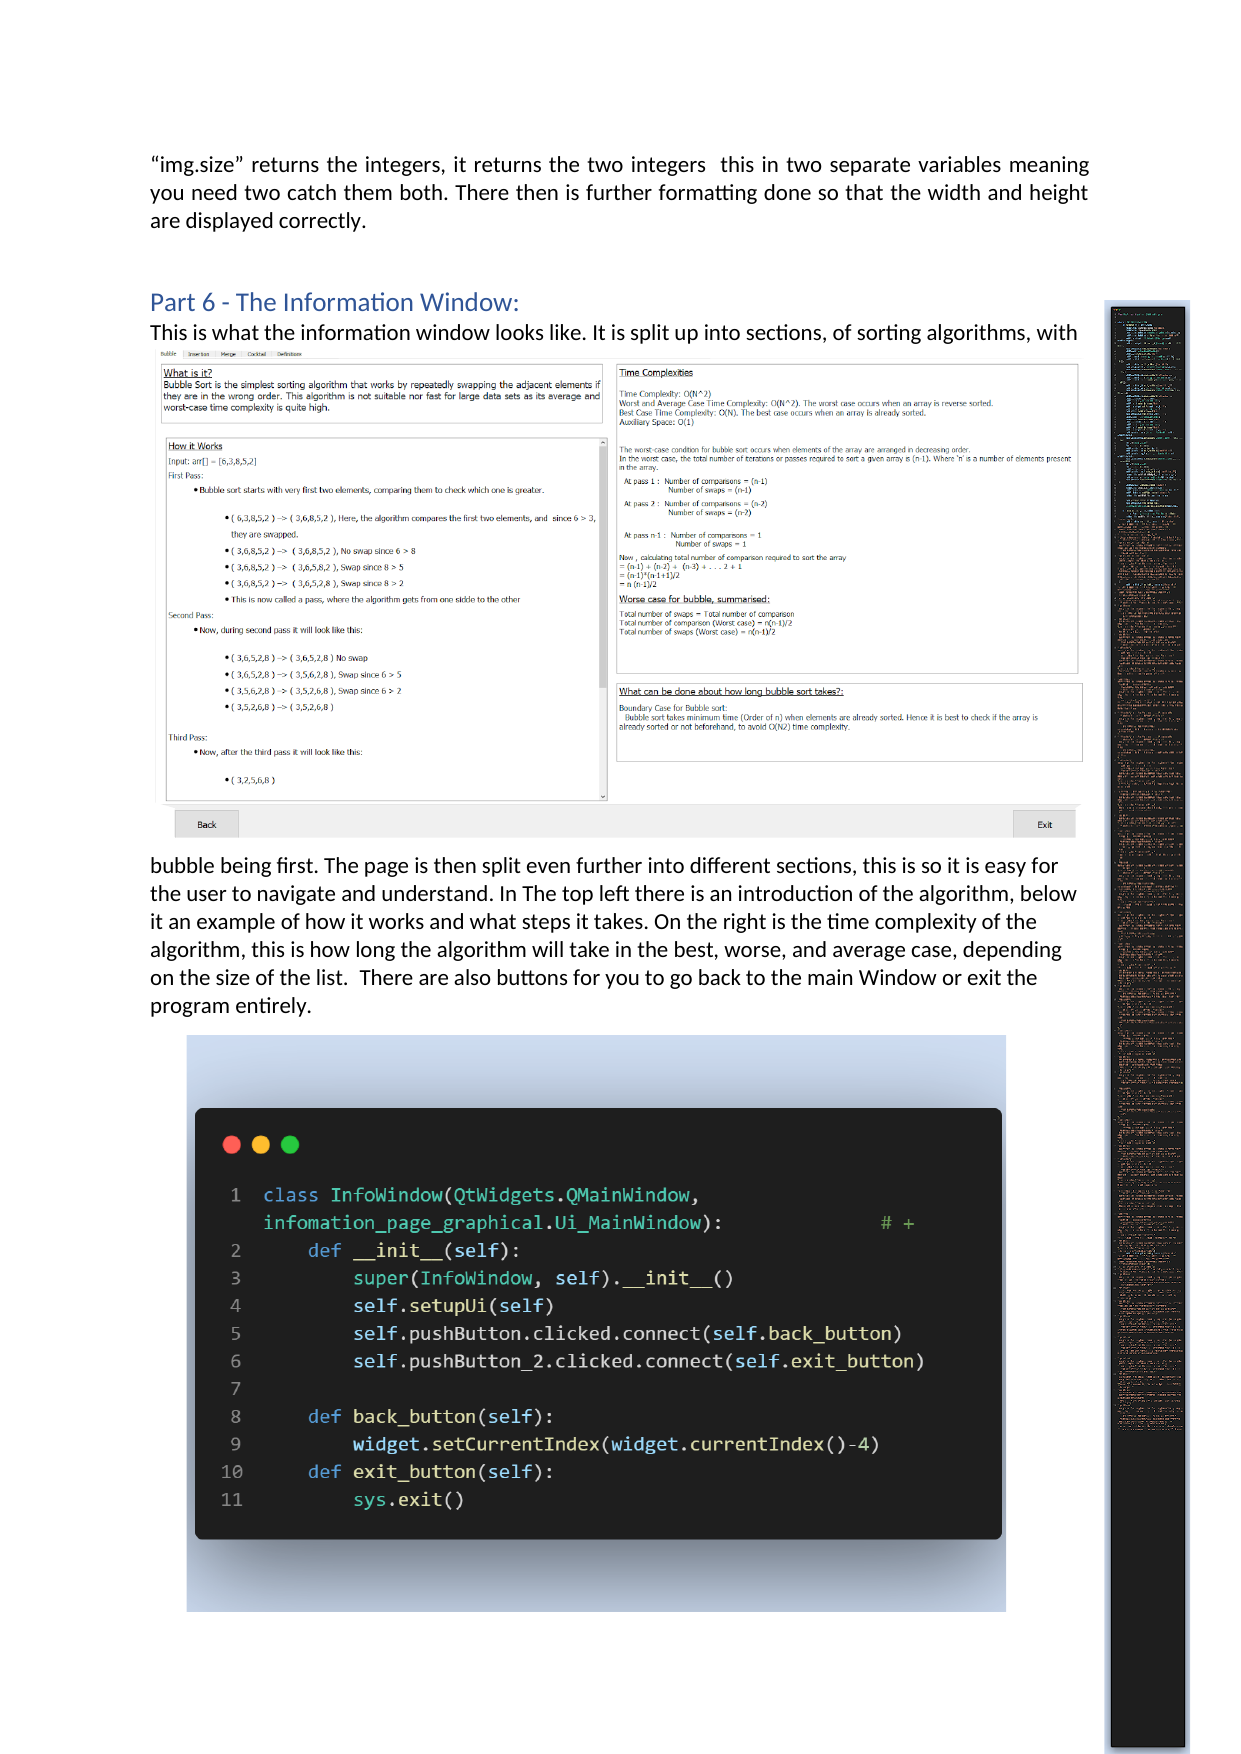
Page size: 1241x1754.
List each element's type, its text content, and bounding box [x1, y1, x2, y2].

subtitle Part 6 - The Information Window: [150, 285, 1090, 318]
text “img.size” returns the integers, it returns the two integers this in two separate variables meaning you need two catch them both. There then is further formatting done so that the width and height are displayed correctly. [150, 150, 1090, 234]
text This is what the information window looks like. It is split up into sections, of sorting algorithms, with bubble being first. The page is then split even further into different sections, this is so it is easy for the user to navigate and understand. In The top left there is an introduction of the algorithm, below it an example of how it works and what steps it takes. On the right is the time complexity of the algorithm, this is how long the algorithm will take in the best, worse, and average case, depending on the size of the list. There are also buttons for you to go back to the main Window or exit the program entirely. [150, 318, 1090, 1019]
